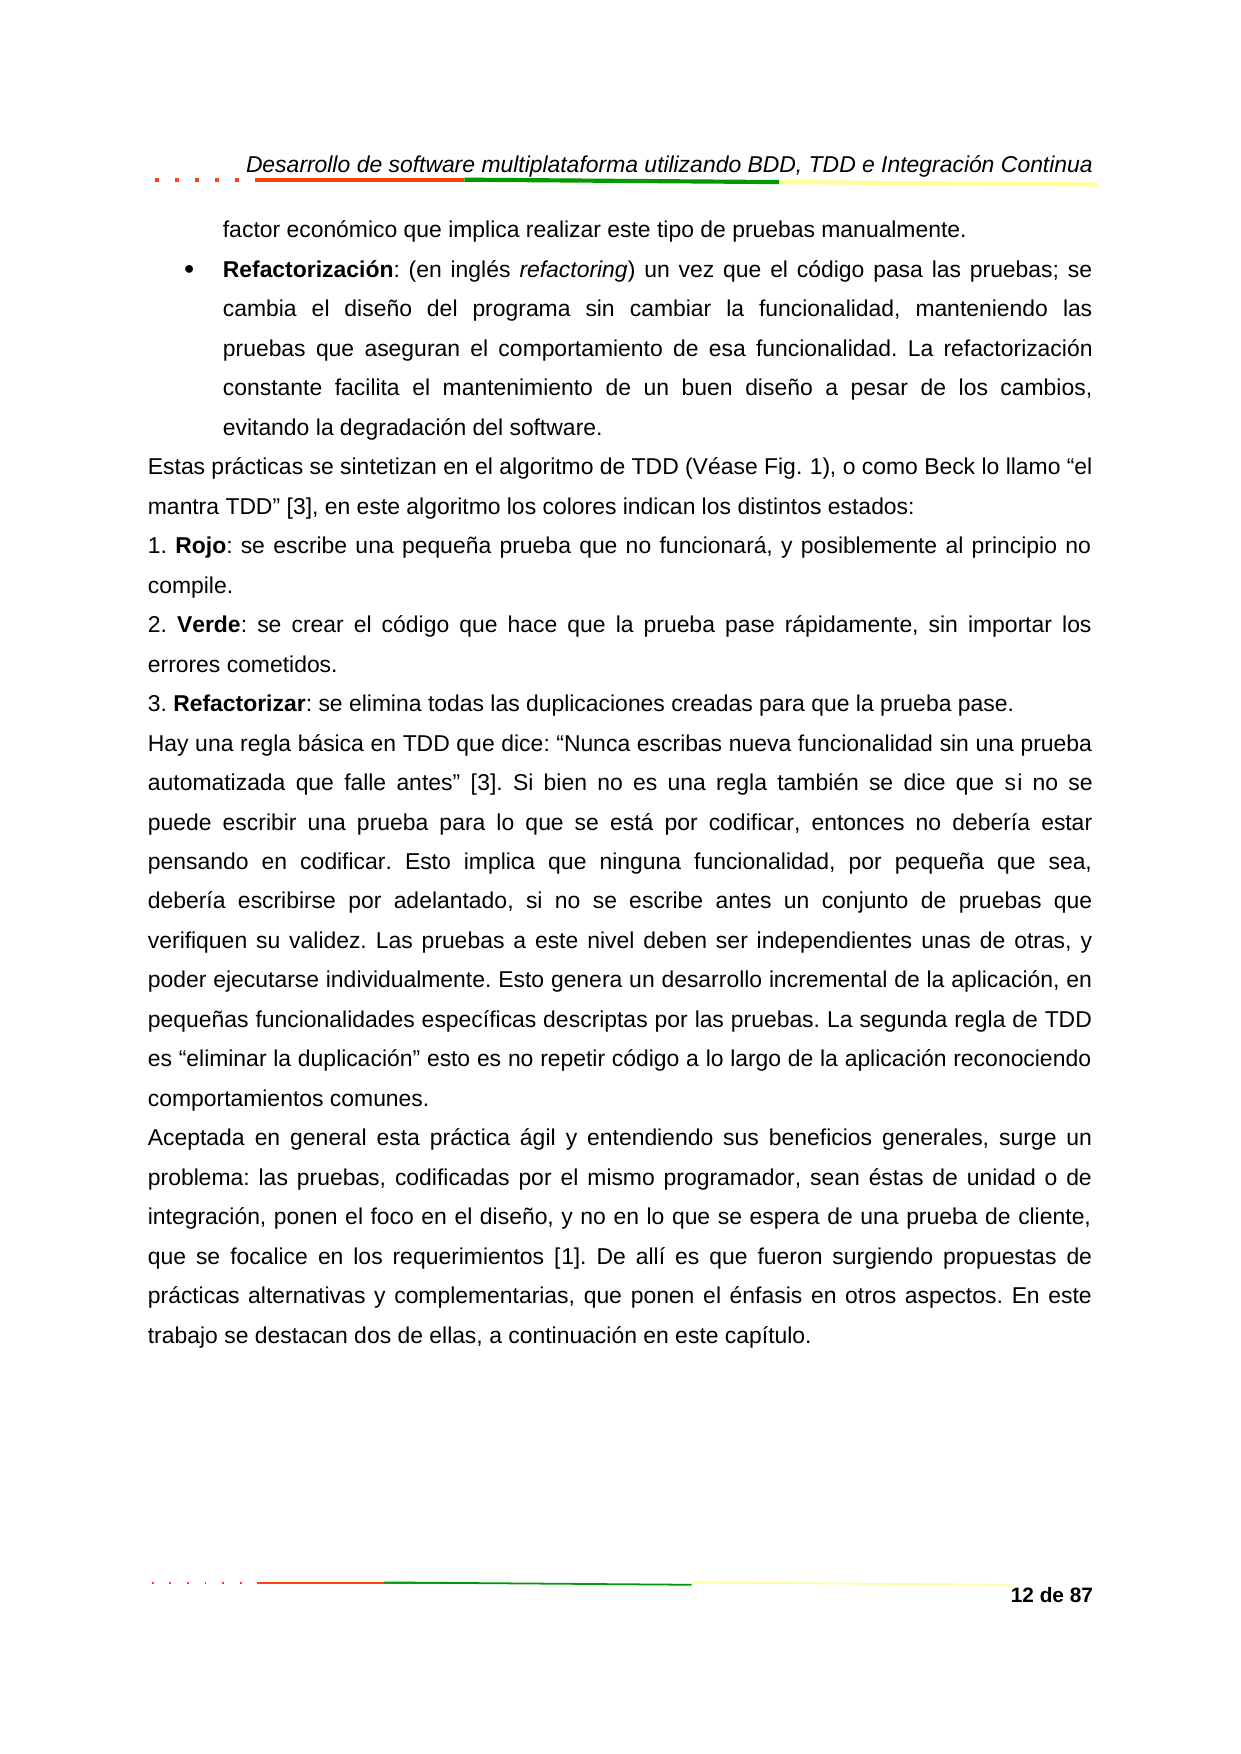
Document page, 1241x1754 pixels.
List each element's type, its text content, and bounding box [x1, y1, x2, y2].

list Refactorización: (en inglés refactoring) un vez que el código pasa las pruebas; se cambia el diseño del programa sin cambiar la funcionalidad, manteniendo las pruebas que aseguran el comportamiento de esa funcionalidad. La refactorización constante facilita el mantenimiento de un buen diseño a pesar de los cambios, evitando la degradación del software. [185, 256, 1093, 440]
text Hay una regla básica en TDD que dice: “Nunca escribas nueva funcionalidad sin una prueba automatizada que falle antes” [3]. Si bien no es una regla también se dice que si no se puede escribir una prueba para lo que se está por codificar, entonces no debería estar pensando en codificar. Esto implica que ninguna funcionalidad, por pequeña que sea, debería escribirse por adelantado, si no se escribe antes un conjunto de pruebas que verifiquen su validez. Las pruebas a este nivel deben ser independientes unas de otras, y poder ejecutarse individualmente. Esto genera un desarrollo incremental de la aplicación, en pequeñas funcionalidades específicas descriptas por las pruebas. La segunda regla de TDD es “eliminar la duplicación” esto es no repetir código a lo largo de la aplicación reconociendo comportamientos comunes. [148, 729, 1093, 1111]
text Estas prácticas se sintetizan en el algoritmo de TDD (Véase Fig. 1), o como Beck lo llamo “el mantra TDD” [3], en este algoritmo los colores indican los distintos estados: [148, 453, 1093, 519]
text Aceptada en general esta práctica ágil y entendiendo sus beneficios generales, surge un problema: las pruebas, codificadas por el mismo programador, sean éstas de unidad o de integración, ponen el foco en el diseño, y no en lo que se espera de una prueba de cliente, que se focalice en los requerimientos [1]. De allí es que fueron surgiendo propuestas de prácticas alternativas y complementarias, que ponen el énfasis en otros aspectos. En este trabajo se destacan dos de ellas, a continuación en este capítulo. [148, 1124, 1093, 1348]
list factor económico que implica realizar este tipo de pruebas manualmente. [185, 216, 1093, 243]
text 3. Refactorizar: se elimina todas las duplicaciones creadas para que la prueba pase. [148, 690, 1093, 716]
text 1. Rojo: se escribe una pequeña prueba que no funcionará, y posiblemente al principio no compile. [148, 532, 1093, 598]
text 2. Verde: se crear el código que hace que la prueba pase rápidamente, sin importar los errores cometidos. [148, 611, 1093, 677]
